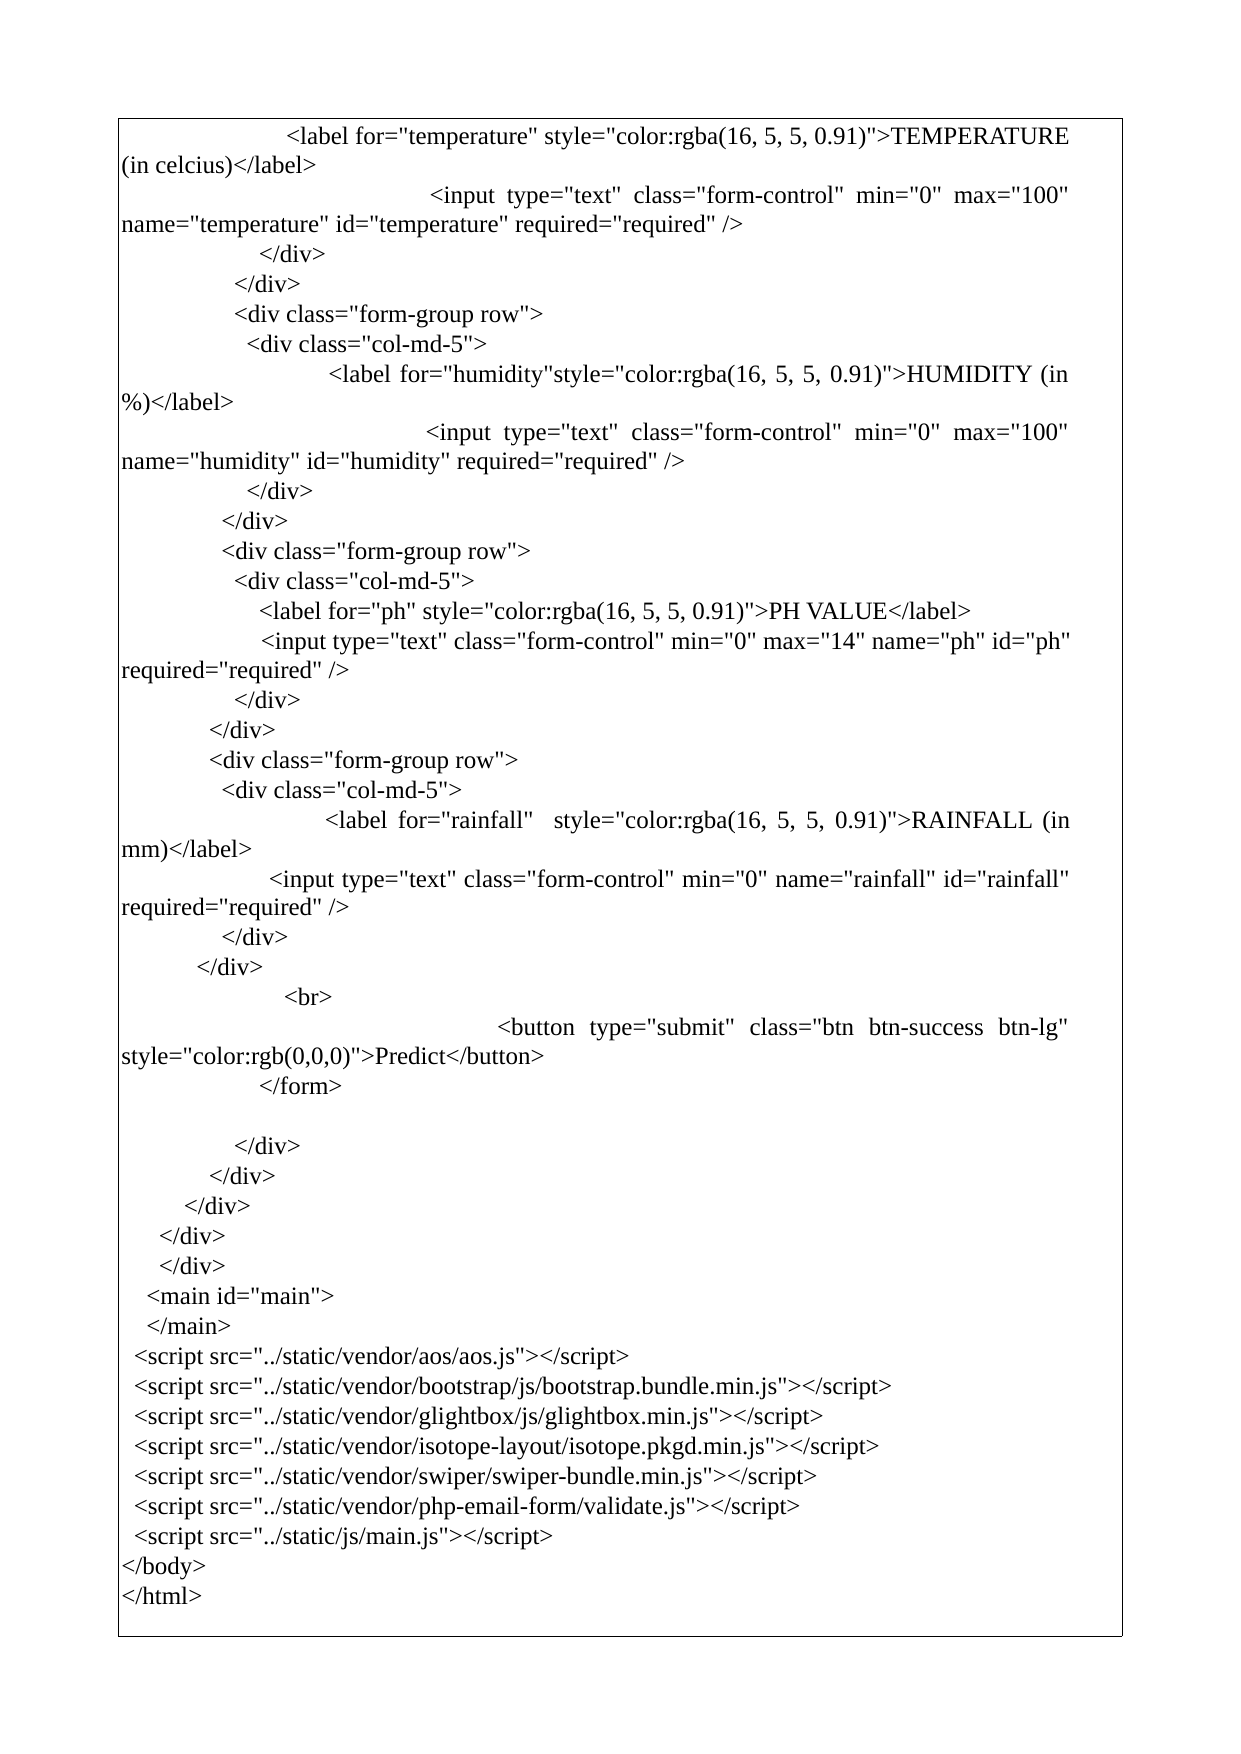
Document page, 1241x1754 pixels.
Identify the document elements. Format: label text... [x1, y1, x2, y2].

text </div> [121, 1161, 1072, 1190]
text </main> [121, 1311, 1072, 1340]
text <label for="temperature" style="color:rgba(16, 5, 5, 0.91)">TEMPERATURE (in celcius)</label> [121, 121, 1072, 179]
text <label for="humidity"style="color:rgba(16, 5, 5, 0.91)">HUMIDITY (in %)</label> [121, 359, 1072, 416]
text <script src="../static/vendor/php-email-form/validate.js"></script> [121, 1491, 1072, 1520]
text <script src="../static/js/main.js"></script> [121, 1521, 1072, 1550]
text <div class="col-md-5"> [121, 775, 1072, 804]
text </div> [121, 506, 1072, 535]
text <button type="submit" class="btn btn-success btn-lg" style="color:rgb(0,0,0)">Predict</button> [121, 1012, 1072, 1070]
text </div> [121, 1191, 1072, 1220]
text </div> [121, 685, 1072, 714]
text </form> [121, 1071, 1072, 1100]
text <input type="text" class="form-control" min="0" max="14" name="ph" id="ph" required="required" /> [121, 626, 1072, 684]
text <script src="../static/vendor/glightbox/js/glightbox.min.js"></script> [121, 1401, 1072, 1430]
text </html> [121, 1581, 1072, 1610]
text <div class="form-group row"> [121, 536, 1072, 565]
text </div> [121, 952, 1072, 981]
text </div> [121, 1221, 1072, 1250]
text <div class="form-group row"> [121, 299, 1072, 327]
text </div> [121, 715, 1072, 744]
text <div class="form-group row"> [121, 745, 1072, 774]
text </div> [121, 476, 1072, 505]
text <script src="../static/vendor/aos/aos.js"></script> [121, 1341, 1072, 1370]
text <script src="../static/vendor/bootstrap/js/bootstrap.bundle.min.js"></script> [121, 1371, 1072, 1400]
text <label for="rainfall" style="color:rgba(16, 5, 5, 0.91)">RAINFALL (in mm)</label> [121, 805, 1072, 862]
text </div> [121, 269, 1072, 297]
text <input type="text" class="form-control" min="0" name="rainfall" id="rainfall" required="required" /> [121, 864, 1072, 921]
text </body> [121, 1551, 1072, 1580]
text <script src="../static/vendor/isotope-layout/isotope.pkgd.min.js"></script> [121, 1431, 1072, 1460]
text <label for="ph" style="color:rgba(16, 5, 5, 0.91)">PH VALUE</label> [121, 596, 1072, 625]
text <input type="text" class="form-control" min="0" max="100" name="humidity" id="humidity" required="required" /> [121, 417, 1072, 475]
text <script src="../static/vendor/swiper/swiper-bundle.min.js"></script> [121, 1461, 1072, 1490]
text </div> [121, 922, 1072, 951]
text <div class="col-md-5"> [121, 329, 1072, 357]
text <input type="text" class="form-control" min="0" max="100" name="temperature" id="temperature" required="required" /> [121, 180, 1072, 237]
text </div> [121, 1131, 1072, 1160]
text <div class="col-md-5"> [121, 566, 1072, 595]
text <main id="main"> [121, 1281, 1072, 1310]
text <br> [121, 982, 1072, 1011]
text </div> [121, 239, 1072, 267]
text </div> [121, 1251, 1072, 1280]
